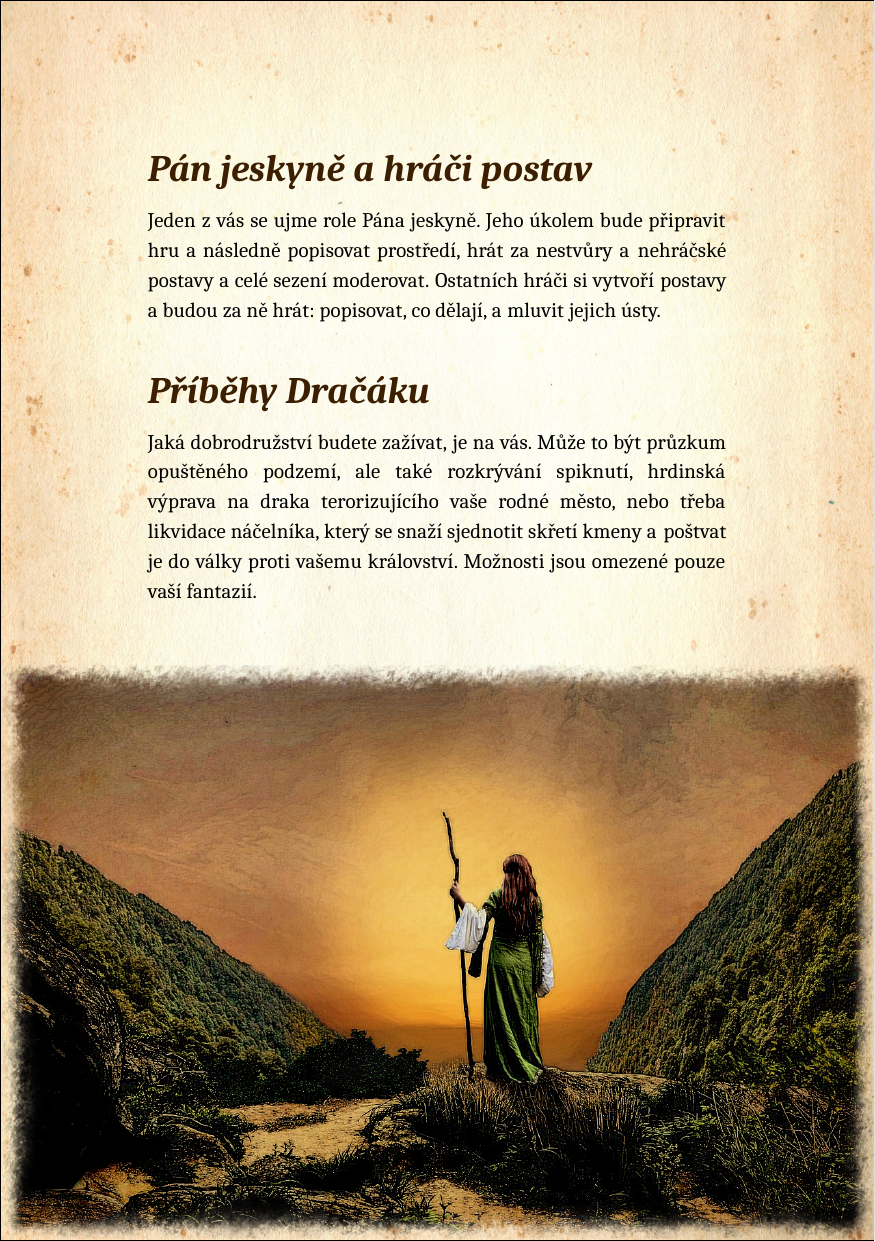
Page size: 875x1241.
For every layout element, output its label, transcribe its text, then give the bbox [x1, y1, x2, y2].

text Jaká dobrodružství budete zažívat, je na vás. Může to být průzkum opuštěného podzemí, ale také rozkrývání spiknutí, hrdinská výprava na draka terorizujícího vaše rodné město, nebo třeba likvidace náčelníka, který se snaží sjednotit skřetí kmeny a⁠ poštvat je do války proti vašemu království. Možnosti jsou omezené pouze vaší fantazií. [148, 430, 726, 604]
subtitle Pán jeskyně a⁠ hráči postav [148, 148, 726, 191]
picture [0, 1, 874, 1241]
text Jeden z⁠ vás se ujme role Pána jeskyně. Jeho úkolem bude připravit hru a⁠ následně popisovat prostředí, hrát za nestvůry a⁠ nehráčské postavy a⁠ celé sezení moderovat. Ostatních hráči si vytvoří postavy a⁠ budou za ně hrát: popisovat, co dělají, a⁠ mluvit jejich ústy. [148, 208, 726, 322]
subtitle Příběhy Dračáku [148, 369, 726, 413]
